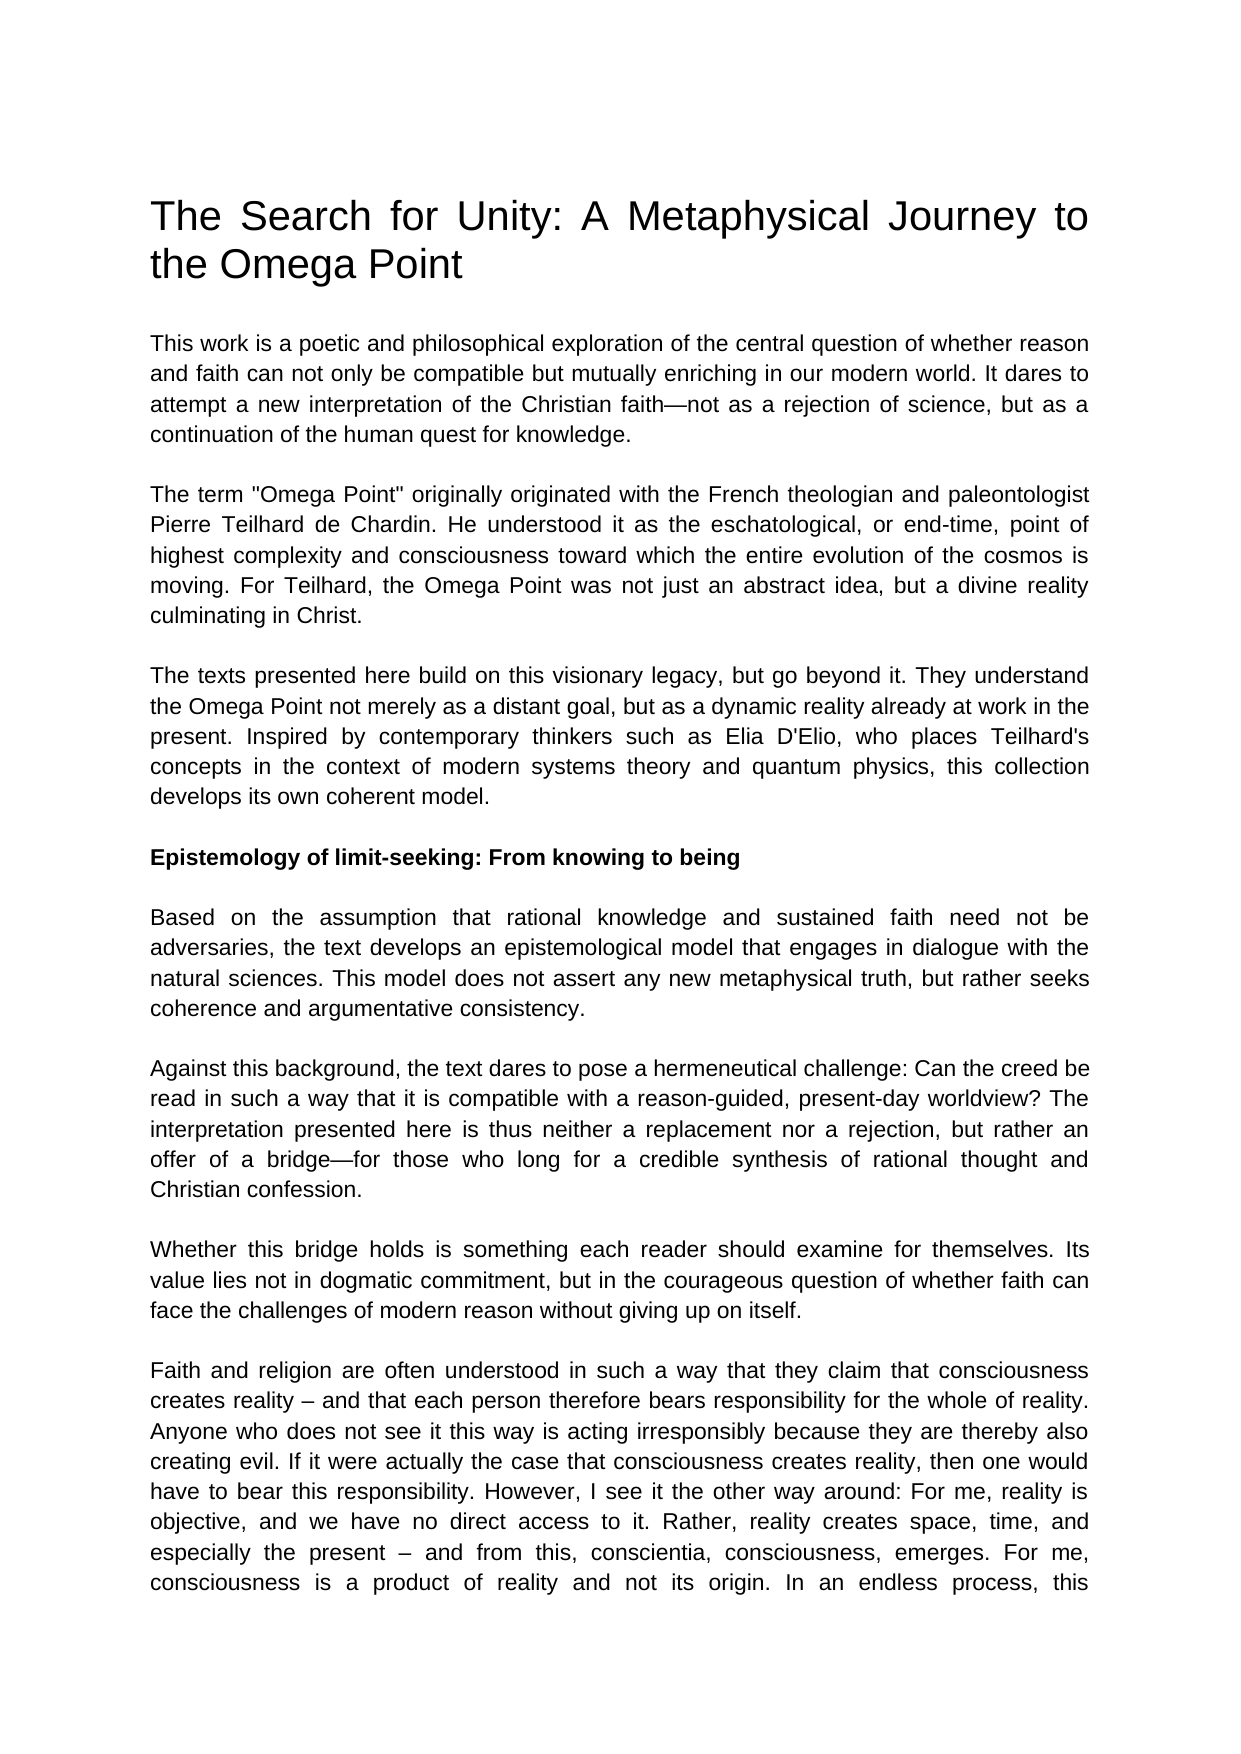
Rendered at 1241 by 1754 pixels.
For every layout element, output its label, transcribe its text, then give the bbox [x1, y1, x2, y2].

subtitle The Search for Unity: A Metaphysical Journey to the Omega Point [150, 192, 1090, 287]
text This work is a poetic and philosophical exploration of the central question of whether reason and faith can not only be compatible but mutually enriching in our modern world. It dares to attempt a new interpretation of the Christian faith—not as a rejection of science, but as a continuation of the human quest for knowledge. [150, 330, 1090, 447]
text Based on the assumption that rational knowledge and sustained faith need not be adversaries, the text develops an epistemological model that engages in dialogue with the natural sciences. This model does not assert any new metaphysical truth, but rather seeks coherence and argumentative consistency. [150, 904, 1090, 1021]
text The term "Omega Point" originally originated with the French theologian and paleontologist Pierre Teilhard de Chardin. He understood it as the eschatological, or end-time, point of highest complexity and consciousness toward which the entire evolution of the cosmos is moving. For Teilhard, the Omega Point was not just an abstract idea, but a divine reality culminating in Christ. [150, 481, 1090, 628]
text Epistemology of limit-seeking: From knowing to being [150, 844, 1090, 870]
text Whether this bridge holds is something each reader should examine for themselves. Its value lies not in dogmatic commitment, but in the courageous question of whether faith can face the challenges of modern reason without giving up on itself. [150, 1236, 1090, 1323]
text Against this background, the text dares to pose a hermeneutical challenge: Can the creed be read in such a way that it is compatible with a reason-guided, present-day worldview? The interpretation presented here is thus neither a replacement nor a rejection, but rather an offer of a bridge—for those who long for a credible synthesis of rational thought and Christian confession. [150, 1055, 1090, 1202]
text Faith and religion are often understood in such a way that they claim that consciousness creates reality – and that each person therefore bears responsibility for the whole of reality. Anyone who does not see it this way is acting irresponsibly because they are thereby also creating evil. If it were actually the case that consciousness creates reality, then one would have to bear this responsibility. However, I see it the other way around: For me, reality is objective, and we have no direct access to it. Rather, reality creates space, time, and especially the present – ​​and from this, conscientia, consciousness, emerges. For me, consciousness is a product of reality and not its origin. In an endless process, this [150, 1357, 1090, 1595]
text The texts presented here build on this visionary legacy, but go beyond it. They understand the Omega Point not merely as a distant goal, but as a dynamic reality already at work in the present. Inspired by contemporary thinkers such as Elia D'Elio, who places Teilhard's concepts in the context of modern systems theory and quantum physics, this collection develops its own coherent model. [150, 662, 1090, 810]
